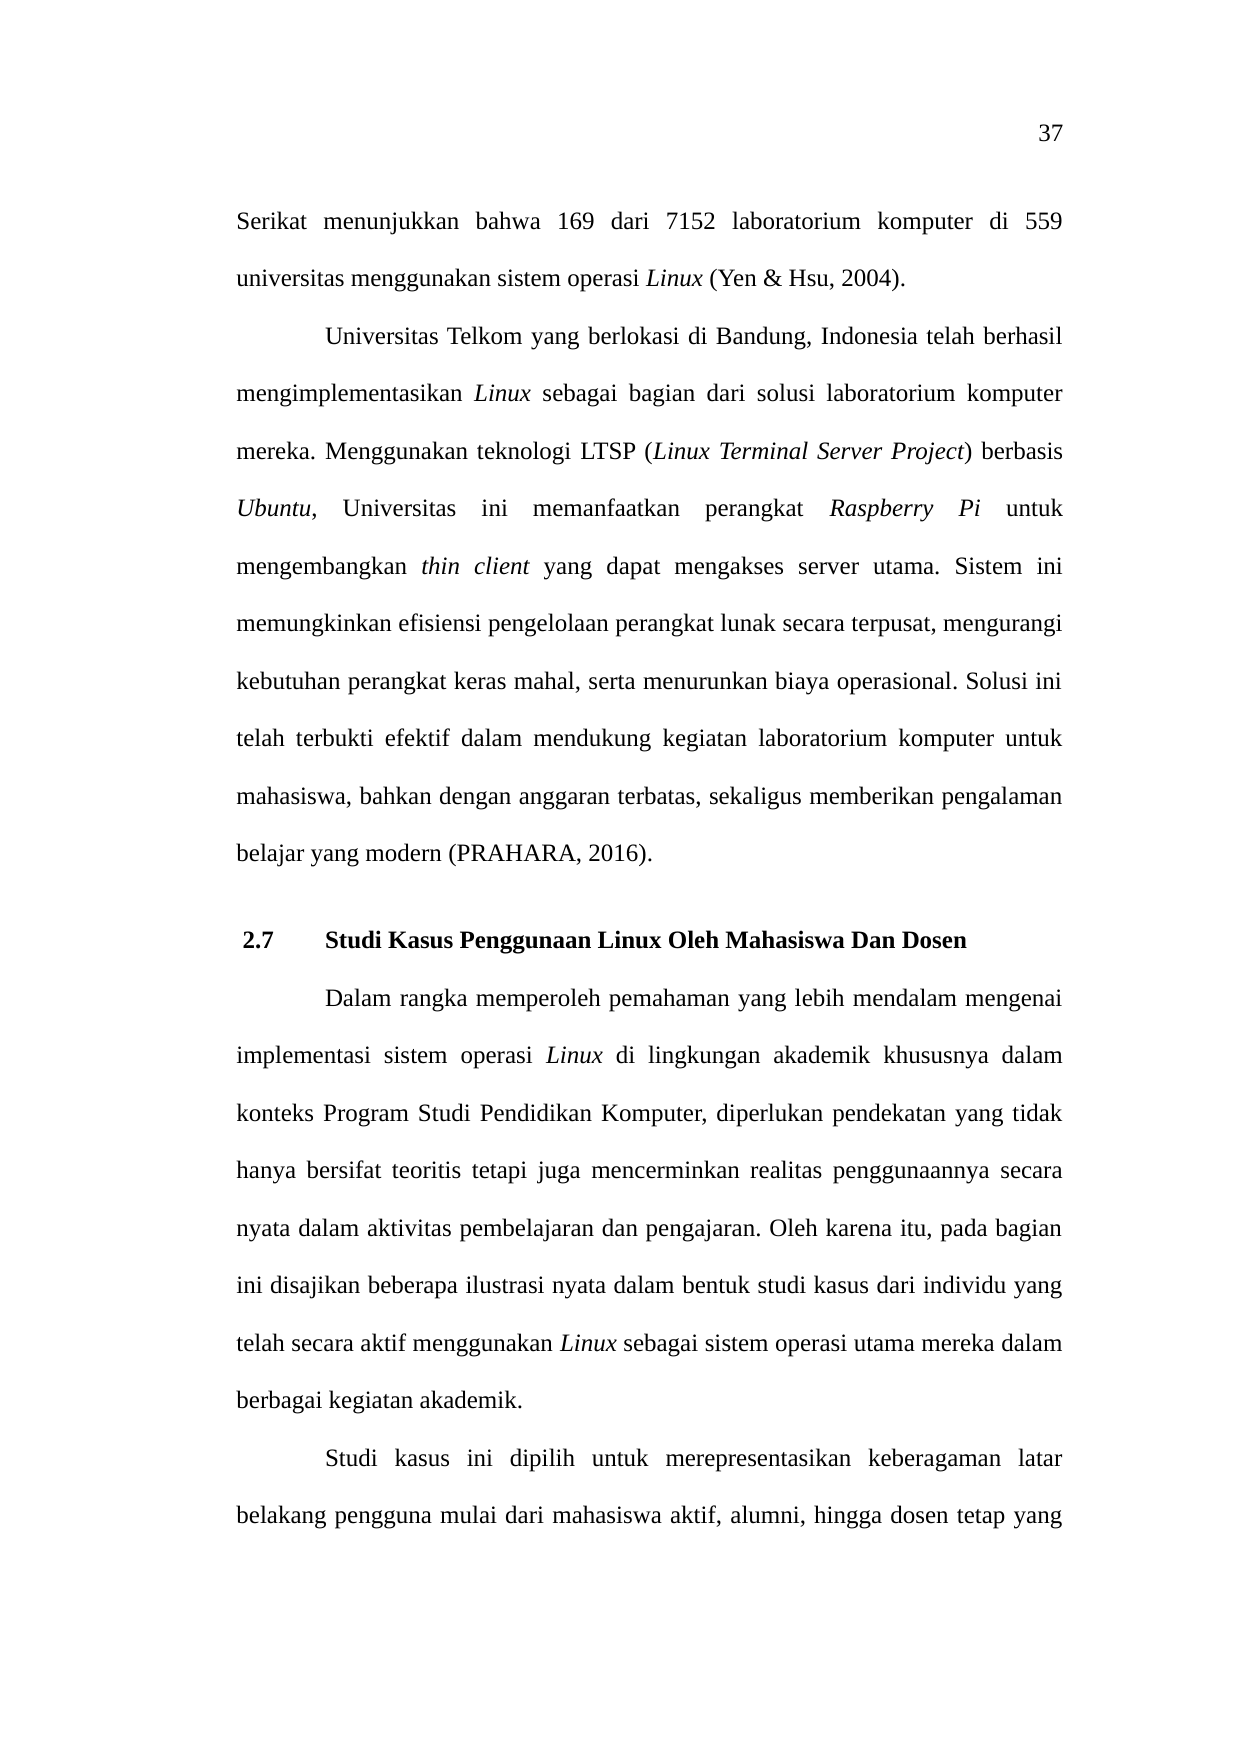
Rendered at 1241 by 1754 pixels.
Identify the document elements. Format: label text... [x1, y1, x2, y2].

text Serikat menunjukkan bahwa 169 dari 7152 laboratorium komputer di 559 universitas menggunakan sistem operasi Linux (Yen & Hsu, 2004)⁠. [236, 206, 1063, 292]
text Dalam rangka memperoleh pemahaman yang lebih mendalam mengenai implementasi sistem operasi Linux di lingkungan akademik khususnya dalam konteks Program Studi Pendidikan Komputer, diperlukan pendekatan yang tidak hanya bersifat teoritis tetapi juga mencerminkan realitas penggunaannya secara nyata dalam aktivitas pembelajaran dan pengajaran. Oleh karena itu, pada bagian ini disajikan beberapa ilustrasi nyata dalam bentuk studi kasus dari individu yang telah secara aktif menggunakan Linux sebagai sistem operasi utama mereka dalam berbagai kegiatan akademik. [236, 983, 1063, 1414]
text Universitas Telkom yang berlokasi di Bandung, Indonesia telah berhasil mengimplementasikan Linux sebagai bagian dari solusi laboratorium komputer mereka. Menggunakan teknologi LTSP (Linux Terminal Server Project) berbasis Ubuntu, Universitas ini memanfaatkan perangkat Raspberry Pi untuk mengembangkan thin client yang dapat mengakses server utama. Sistem ini memungkinkan efisiensi pengelolaan perangkat lunak secara terpusat, mengurangi kebutuhan perangkat keras mahal, serta menurunkan biaya operasional. Solusi ini telah terbukti efektif dalam mendukung kegiatan laboratorium komputer untuk mahasiswa, bahkan dengan anggaran terbatas, sekaligus memberikan pengalaman belajar yang modern (PRAHARA, 2016)⁠. [236, 321, 1063, 867]
subtitle Studi Kasus Penggunaan Linux oleh Mahasiswa dan Dosen [236, 925, 1063, 954]
text Studi kasus ini dipilih untuk merepresentasikan keberagaman latar belakang pengguna mulai dari mahasiswa aktif, alumni, hingga dosen tetap yang [236, 1443, 1063, 1529]
